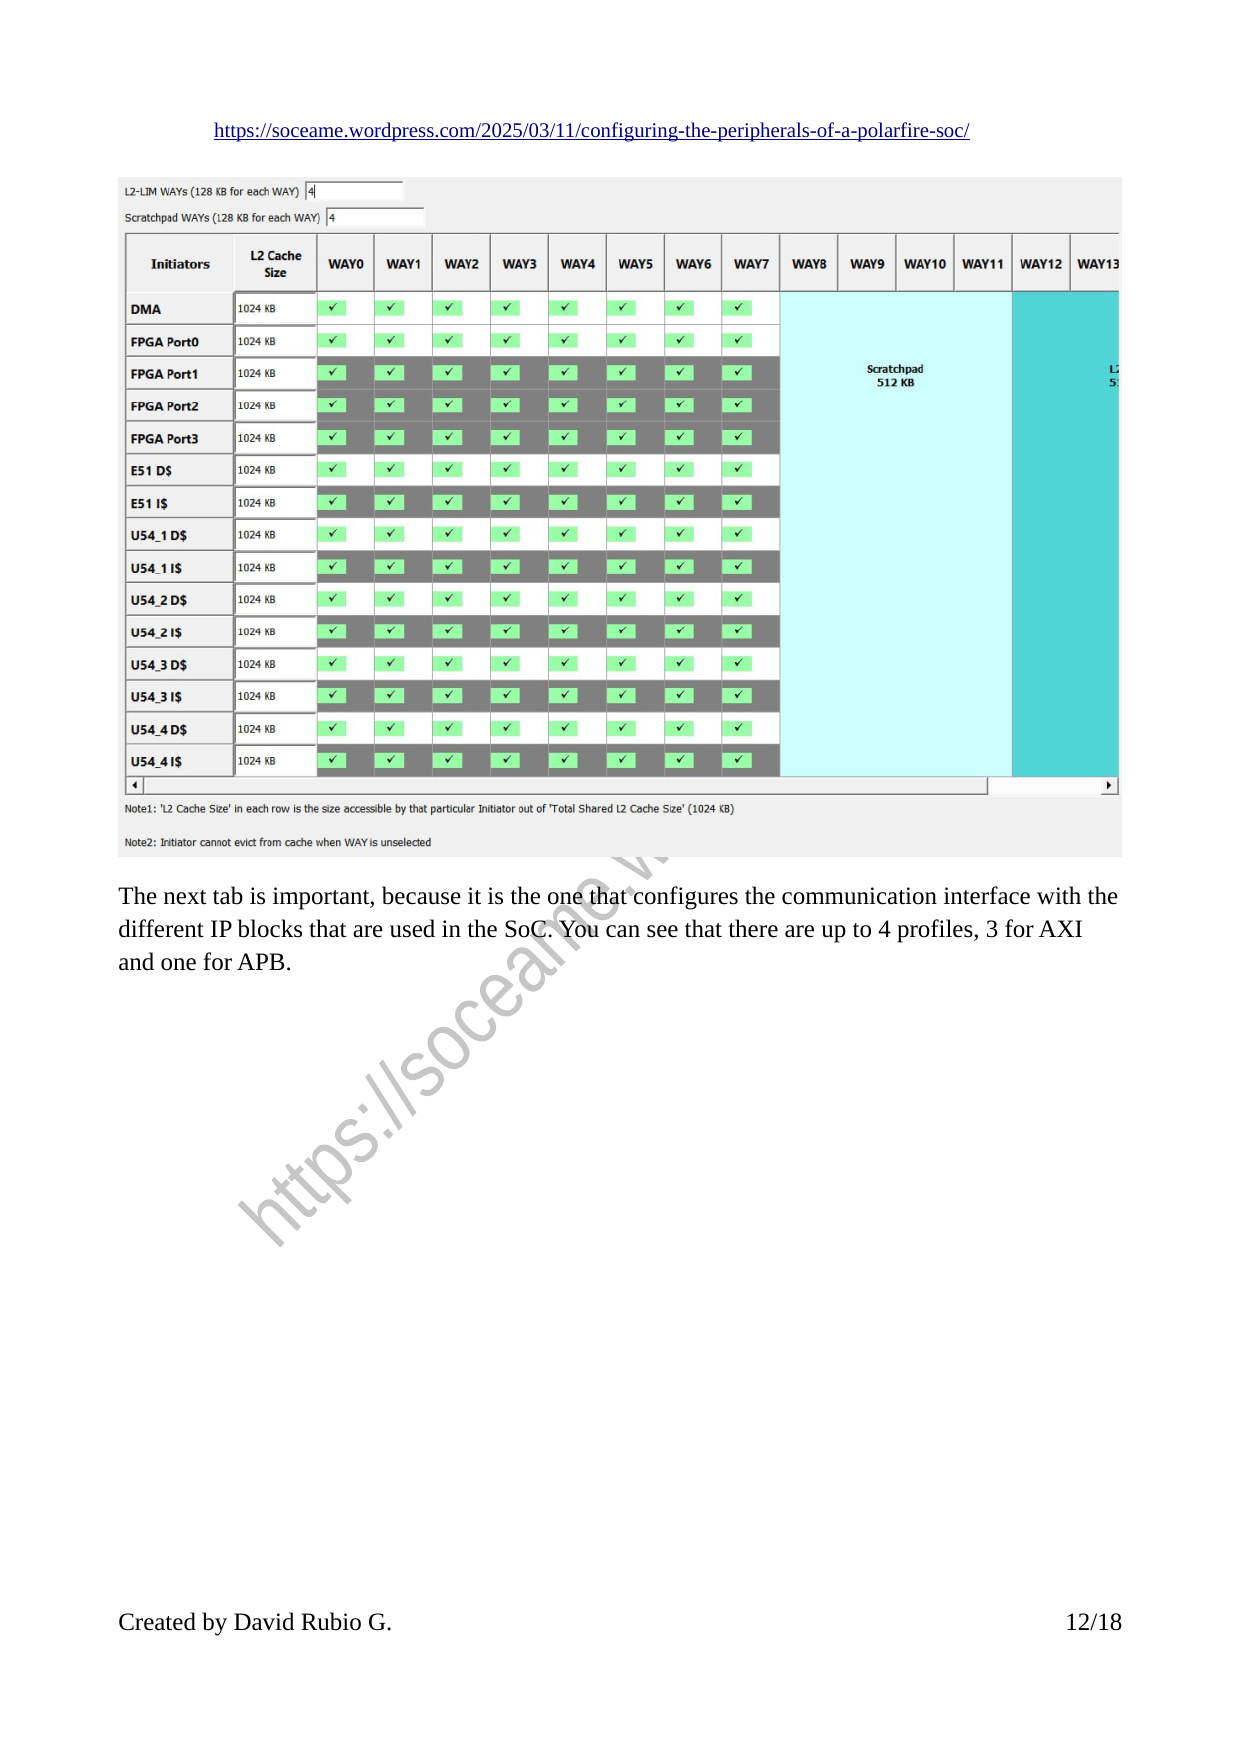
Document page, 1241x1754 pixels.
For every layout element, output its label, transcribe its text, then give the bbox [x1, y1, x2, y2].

picture [118, 177, 1122, 857]
text The next tab is important, because it is the one that configures the communication interface with the different IP blocks that are used in the SoC. You can see that there are up to 4 profiles, 3 for AXI and one for APB. [118, 881, 1122, 976]
